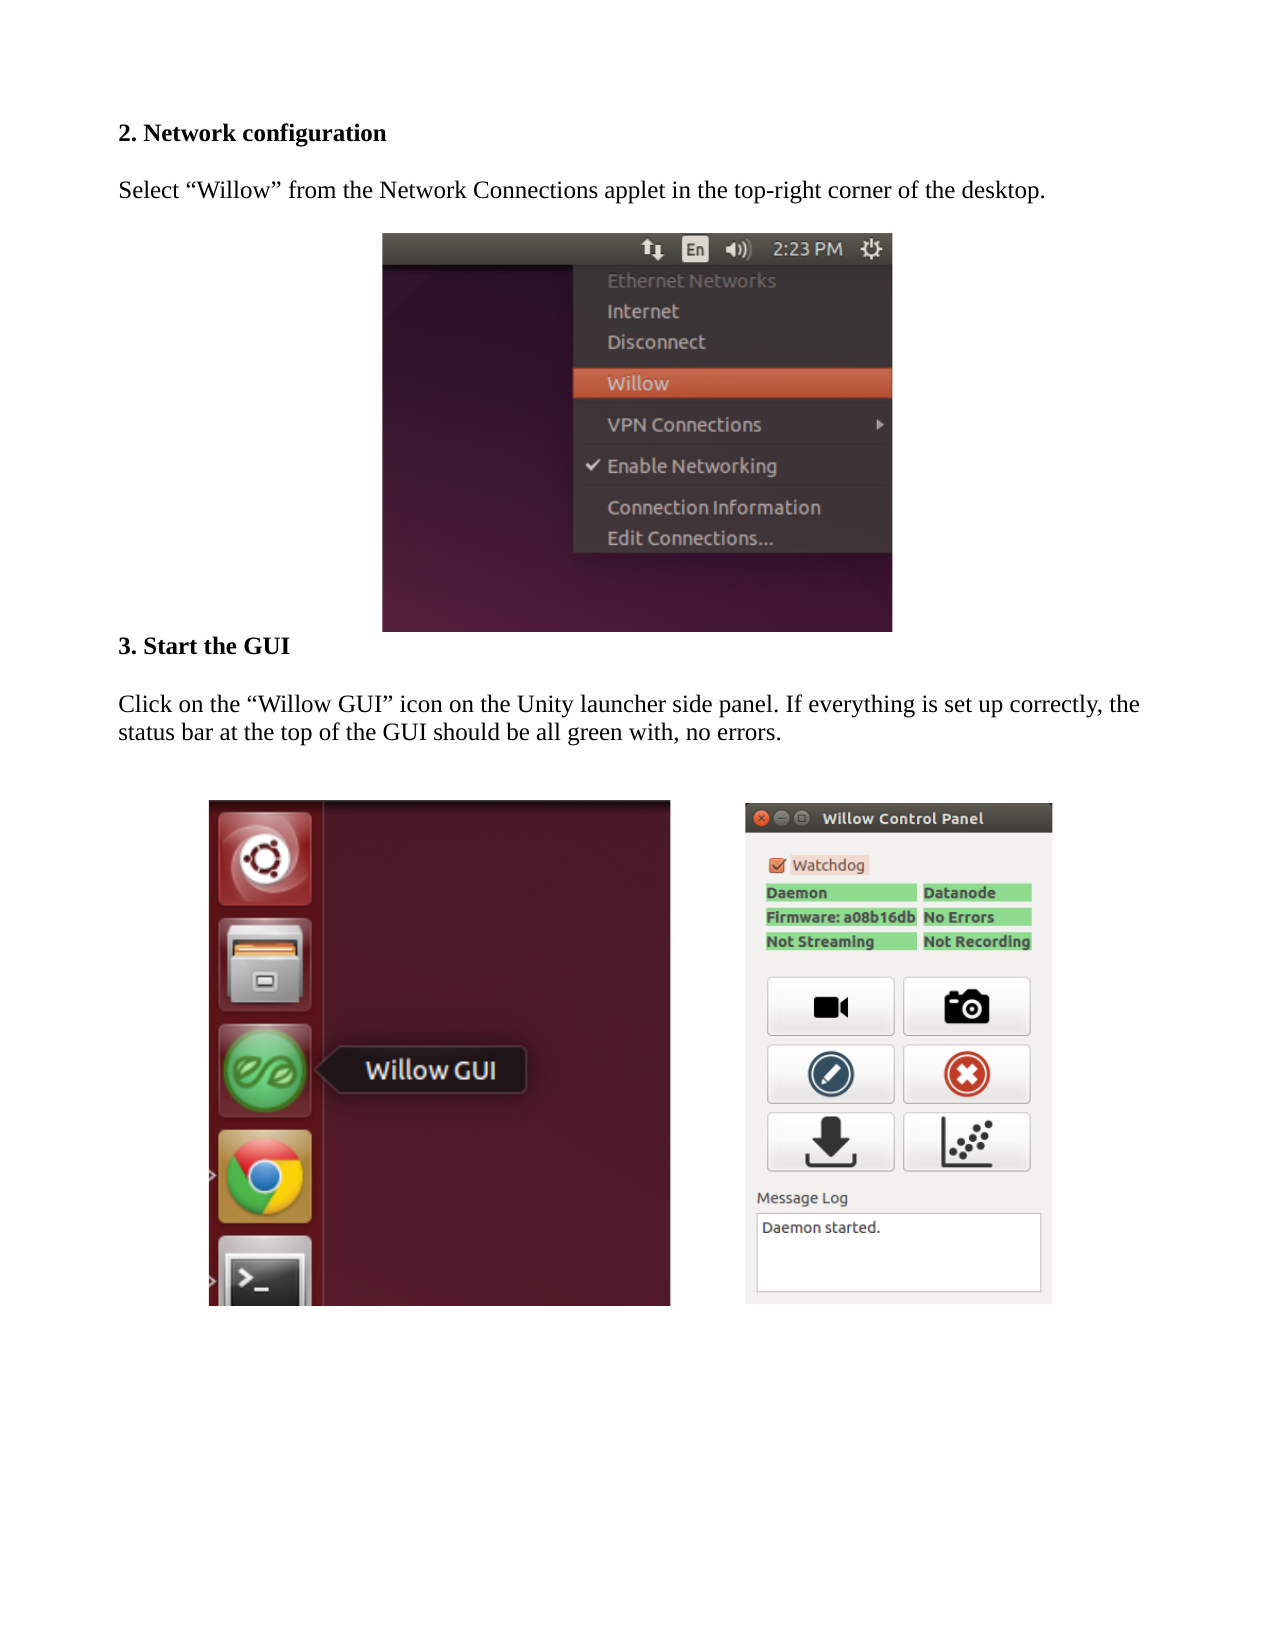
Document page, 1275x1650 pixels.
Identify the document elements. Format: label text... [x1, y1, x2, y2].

picture [208, 800, 671, 1306]
picture [745, 803, 1053, 1304]
text Select “Willow” from the Network Connections applet in the top-right corner of the desktop. [118, 176, 1157, 204]
text 3. Start the GUI [118, 233, 1157, 660]
text 2. Network configuration [118, 118, 1157, 147]
text Click on the “Willow GUI” icon on the Unity launcher side panel. If everything is set up correctly, the status bar at the top of the GUI should be all green with, no errors. [118, 689, 1157, 746]
picture [382, 233, 893, 632]
